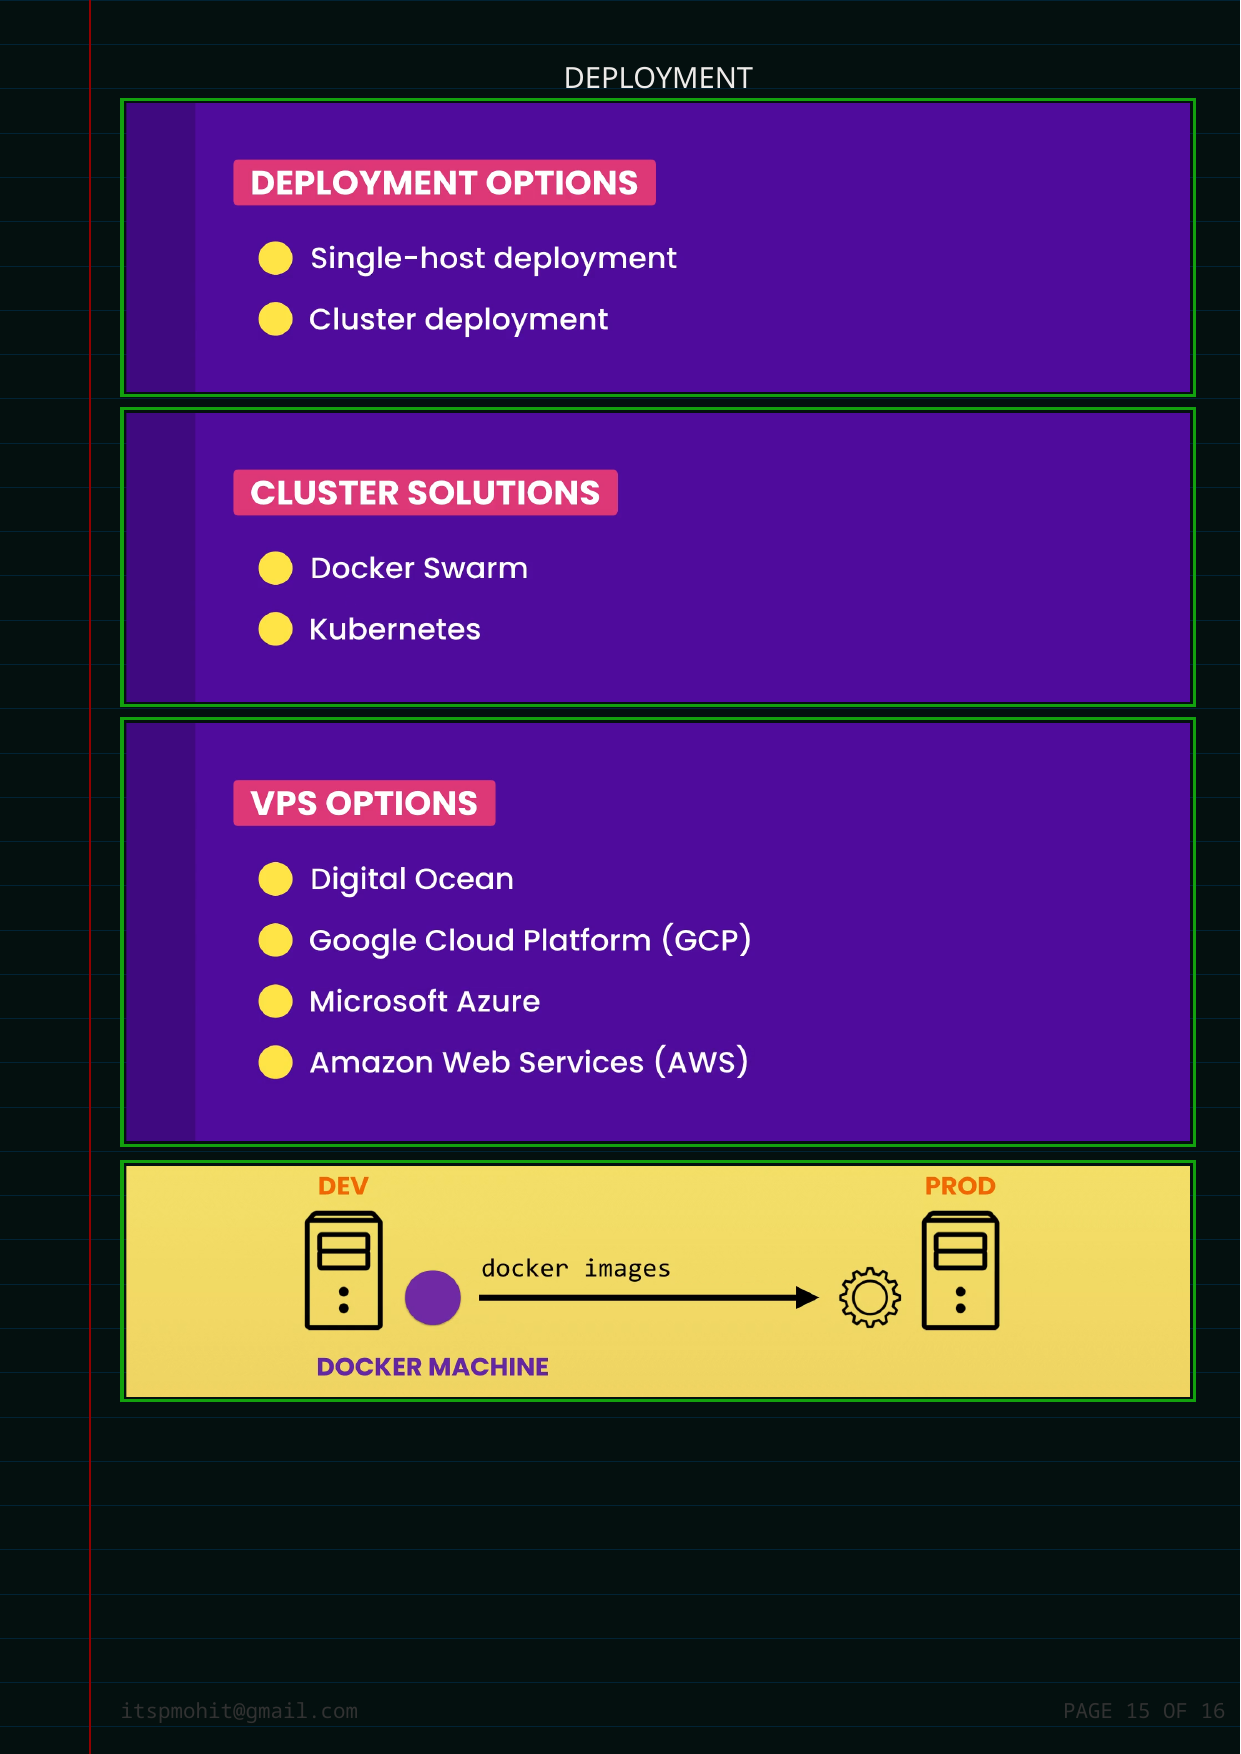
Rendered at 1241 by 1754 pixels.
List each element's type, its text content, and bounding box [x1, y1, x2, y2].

text deployment [120, 53, 1196, 97]
picture [126, 1166, 1190, 1397]
picture [126, 723, 1190, 1141]
picture [126, 413, 1190, 702]
picture [126, 103, 1190, 392]
